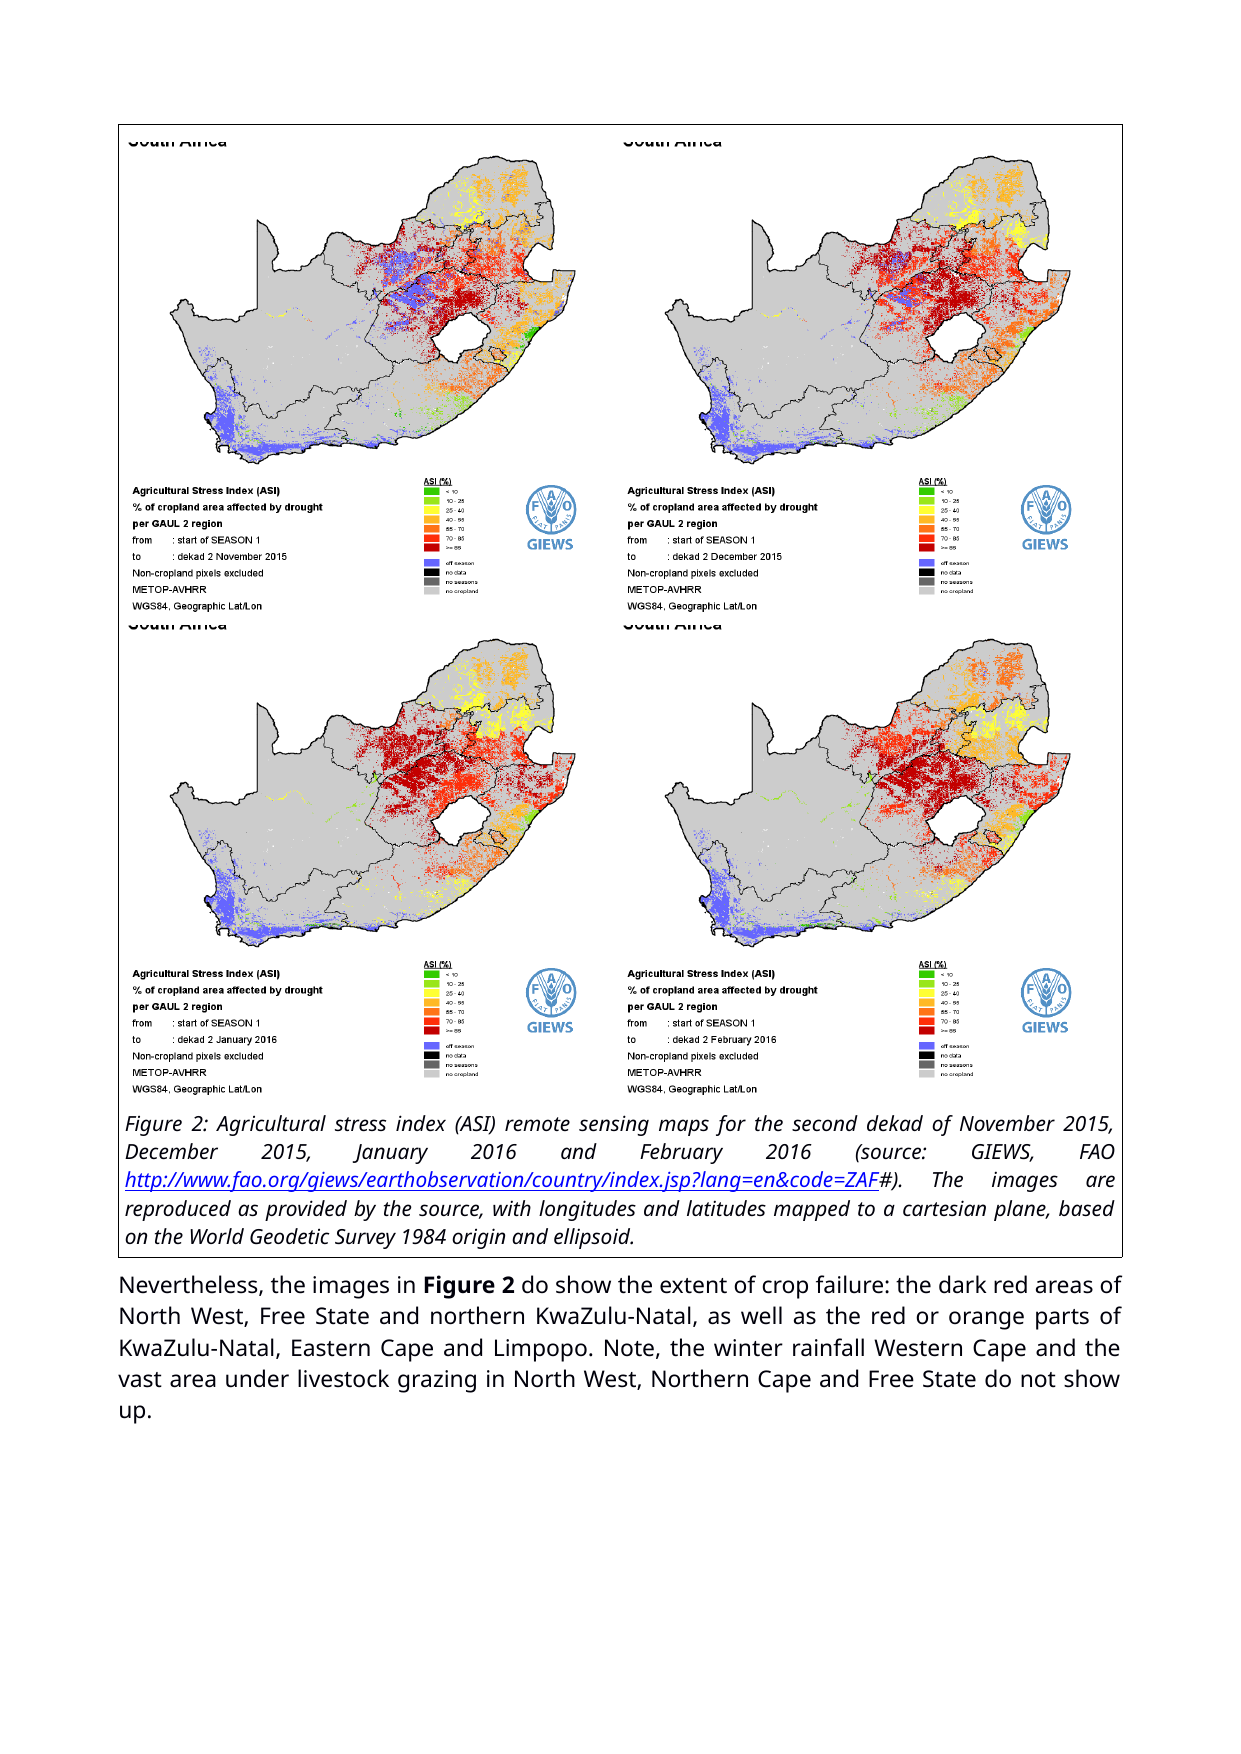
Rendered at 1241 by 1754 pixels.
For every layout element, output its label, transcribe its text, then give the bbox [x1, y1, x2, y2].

text Figure 2: Agricultural stress index (ASI) remote sensing maps for the second dekad of November 2015, December 2015, January 2016 and February 2016 (source: GIEWS, FAO http://www.fao.org/giews/earthobservation/country/index.jsp?lang=en&code=ZAF#). The images are reproduced as provided by the source, with longitudes and latitudes mapped to a cartesian plane, based on the World Geodetic Survey 1984 origin and ellipsoid. [124, 143, 1116, 1251]
picture [124, 142, 1115, 1109]
text [119, 125, 1122, 1257]
text Nevertheless, the images in Figure 2 do show the extent of crop failure: the dark red areas of North West, Free State and northern KwaZulu-Natal, as well as the red or orange parts of KwaZulu-Natal, Eastern Cape and Limpopo. Note, the winter rainfall Western Cape and the vast area under livestock grazing in North West, Northern Cape and Free State do not show up. [118, 1258, 1122, 1425]
